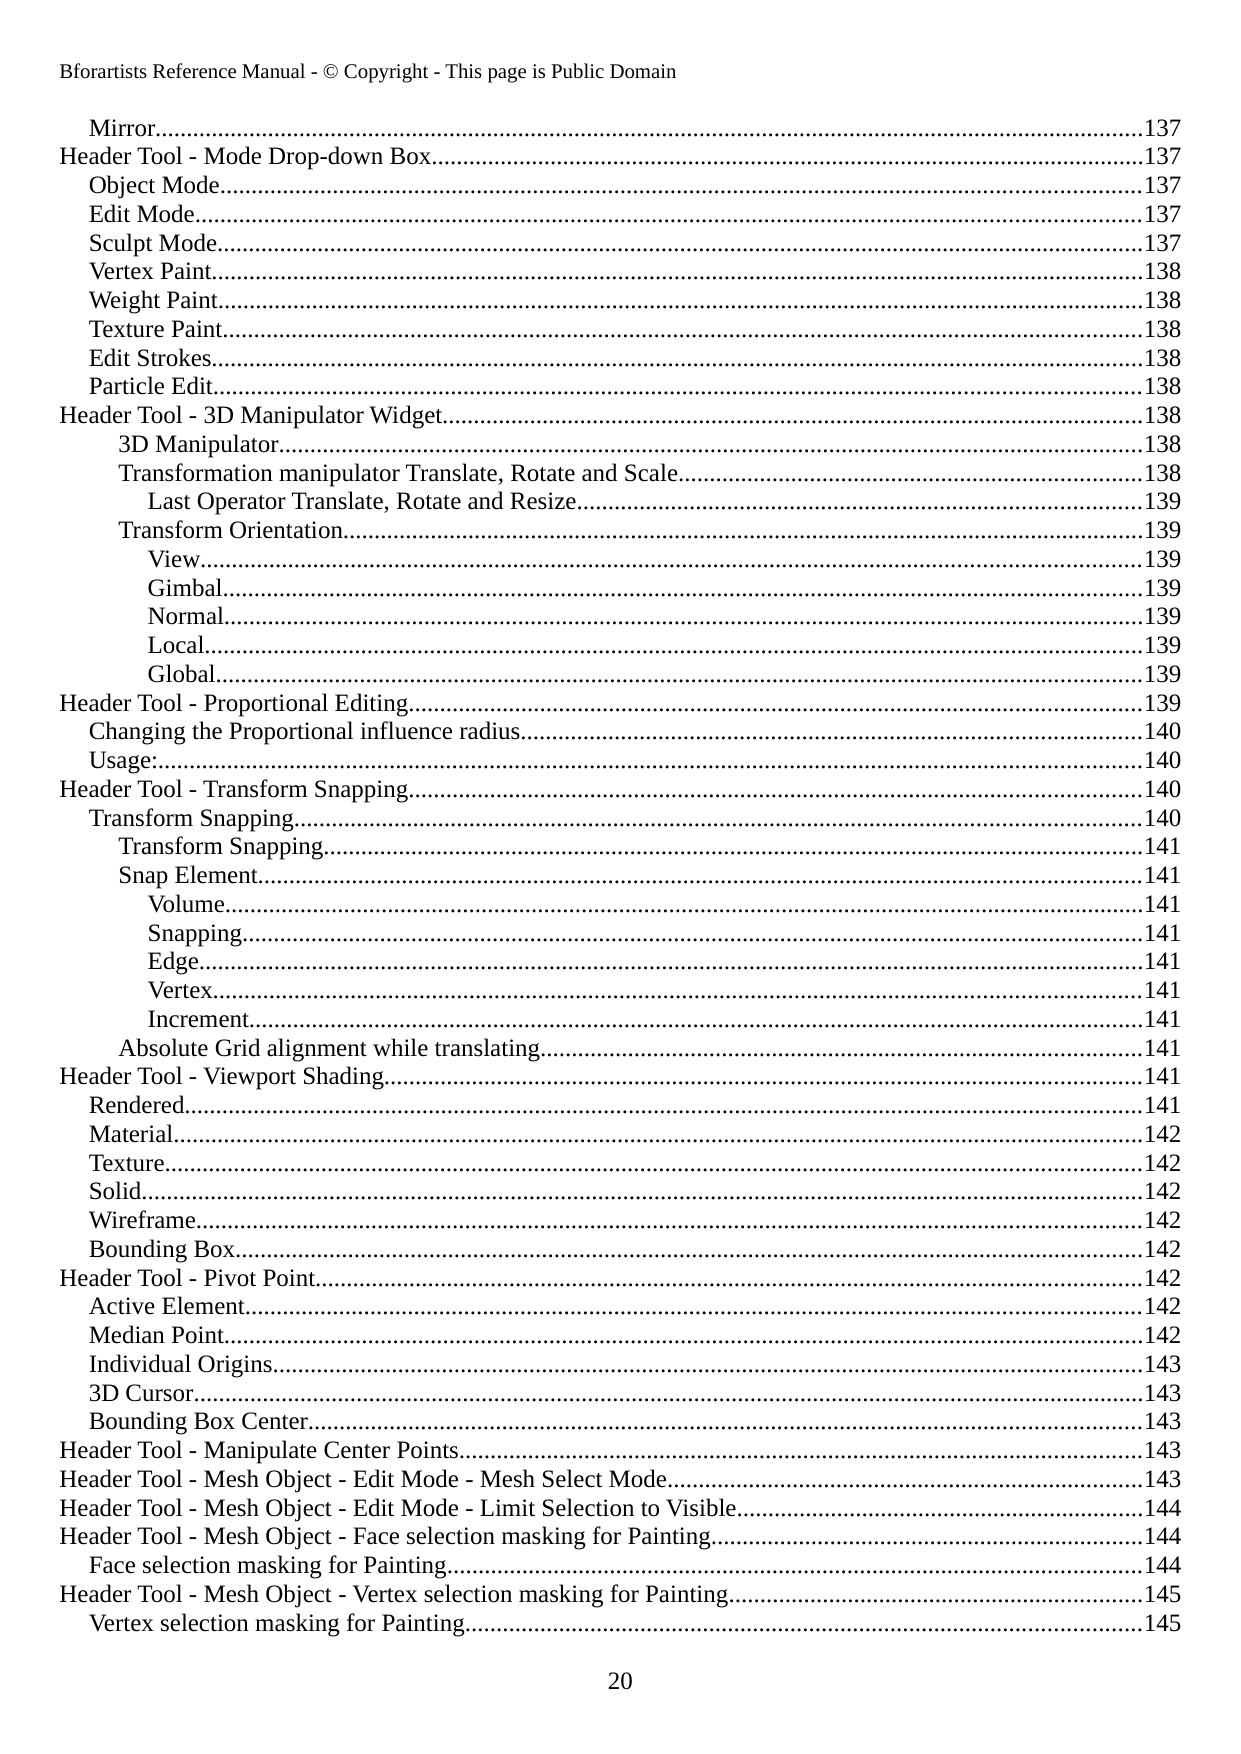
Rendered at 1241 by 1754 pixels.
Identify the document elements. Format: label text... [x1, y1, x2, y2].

text Header Tool - 3D Manipulator Widget 138 [59, 400, 1181, 429]
text Median Point 142 [88, 1320, 1181, 1349]
text 3D Cursor 143 [88, 1378, 1181, 1406]
text Solid 142 [88, 1176, 1181, 1205]
text Changing the Proportional influence radius 140 [88, 716, 1181, 745]
text Active Element 142 [88, 1291, 1181, 1320]
text Vertex 141 [147, 975, 1181, 1004]
text Rendered 141 [88, 1090, 1181, 1119]
text Normal 139 [147, 601, 1181, 630]
text Header Tool - Manipulate Center Points 143 [59, 1435, 1181, 1464]
text Header Tool - Mode Drop-down Box 137 [59, 141, 1181, 170]
text Last Operator Translate, Rotate and Resize 139 [147, 486, 1181, 515]
text Header Tool - Pivot Point 142 [59, 1263, 1181, 1291]
text Header Tool - Mesh Object - Edit Mode - Limit Selection to Visible 144 [59, 1493, 1181, 1521]
text Global 139 [147, 659, 1181, 688]
text View 139 [147, 544, 1181, 573]
text Snap Element 141 [118, 860, 1181, 889]
text Individual Origins 143 [88, 1349, 1181, 1378]
text Particle Edit 138 [88, 371, 1181, 400]
text Sculpt Mode 137 [88, 228, 1181, 256]
text Transform Orientation 139 [118, 515, 1181, 544]
text Header Tool - Mesh Object - Vertex selection masking for Painting 145 [59, 1579, 1181, 1608]
text Volume 141 [147, 889, 1181, 918]
text Weight Paint 138 [88, 285, 1181, 314]
text Local 139 [147, 630, 1181, 659]
text Edit Strokes 138 [88, 343, 1181, 371]
text Bounding Box 142 [88, 1234, 1181, 1263]
text Vertex selection masking for Painting 145 [88, 1608, 1181, 1636]
text Header Tool - Transform Snapping 140 [59, 774, 1181, 803]
text Vertex Paint 138 [88, 256, 1181, 285]
text Gimbal 139 [147, 573, 1181, 601]
text Transform Snapping 140 [88, 803, 1181, 831]
text Texture 142 [88, 1148, 1181, 1176]
text Edit Mode 137 [88, 199, 1181, 228]
text Object Mode 137 [88, 170, 1181, 199]
text Header Tool - Proportional Editing 139 [59, 688, 1181, 716]
text Increment 141 [147, 1004, 1181, 1033]
text Bounding Box Center 143 [88, 1406, 1181, 1435]
text Mirror 137 [88, 113, 1181, 141]
text Header Tool - Mesh Object - Face selection masking for Painting 144 [59, 1521, 1181, 1550]
text Face selection masking for Painting 144 [88, 1550, 1181, 1579]
text Header Tool - Viewport Shading 141 [59, 1061, 1181, 1090]
text Edge 141 [147, 946, 1181, 975]
text Wireframe 142 [88, 1205, 1181, 1234]
text Transformation manipulator Translate, Rotate and Scale 138 [118, 458, 1181, 486]
text Transform Snapping 141 [118, 831, 1181, 860]
text 3D Manipulator 138 [118, 429, 1181, 458]
text Absolute Grid alignment while translating 141 [118, 1033, 1181, 1061]
text Texture Paint 138 [88, 314, 1181, 343]
text Material 142 [88, 1119, 1181, 1148]
text Snapping 141 [147, 918, 1181, 946]
text Usage: 140 [88, 745, 1181, 774]
text Header Tool - Mesh Object - Edit Mode - Mesh Select Mode 143 [59, 1464, 1181, 1493]
